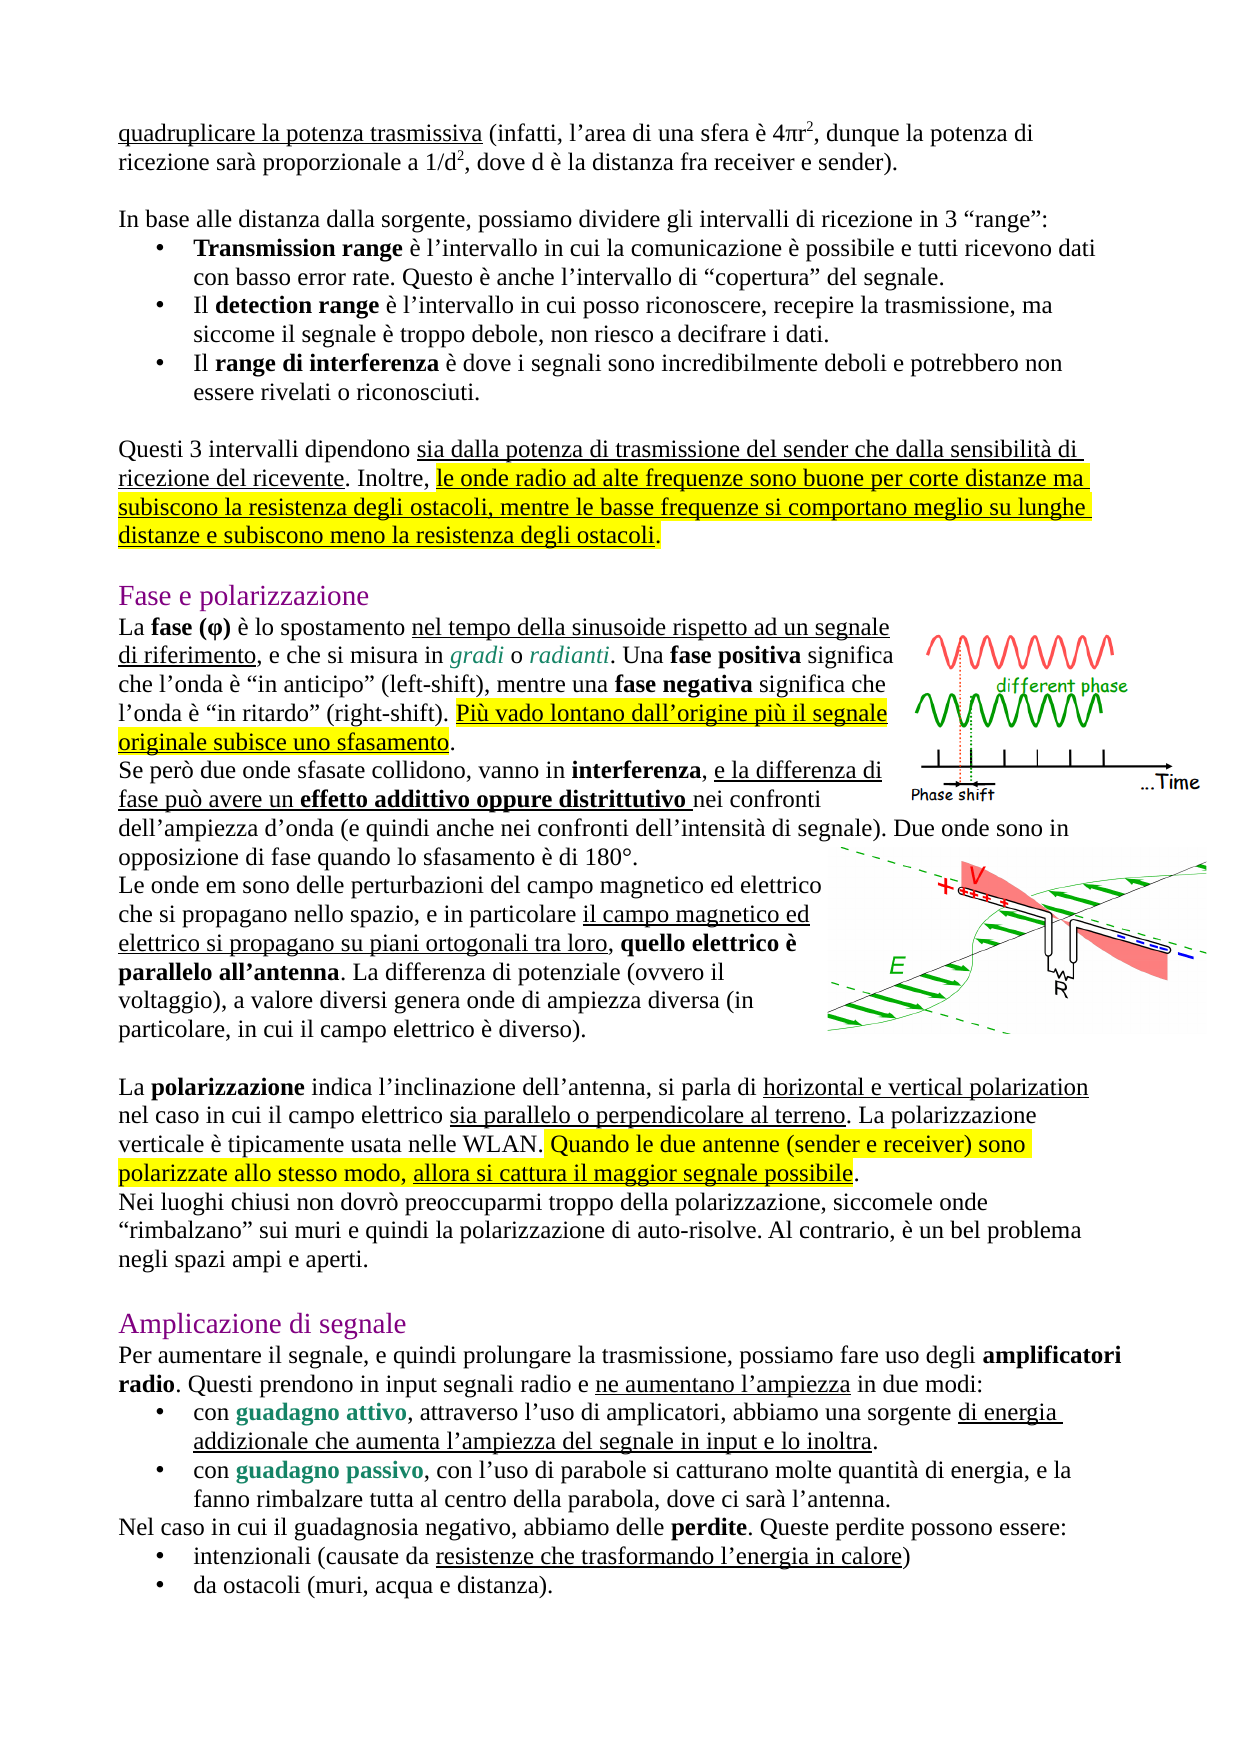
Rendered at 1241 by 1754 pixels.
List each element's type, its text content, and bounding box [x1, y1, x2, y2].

list con guadagno passivo, con l’uso di parabole si catturano molte quantità di energia, e la fanno rimbalzare tutta al centro della parabola, dove ci sarà l’antenna. [156, 1455, 1122, 1512]
text Nei luoghi chiusi non dovrò preoccuparmi troppo della polarizzazione, siccomele onde “rimbalzano” sui muri e quindi la polarizzazione di auto-risolve. Al contrario, è un bel problema negli spazi ampi e aperti. [118, 1187, 1122, 1273]
text Le onde em sono delle perturbazioni del campo magnetico ed elettrico che si propagano nello spazio, e in particolare il campo magnetico ed elettrico si propagano su piani ortogonali tra loro, quello elettrico è parallelo all’antenna. La differenza di potenziale (ovvero il voltaggio), a valore diversi genera onde di ampiezza diversa (in particolare, in cui il campo elettrico è diverso). [118, 870, 1122, 1043]
list Il range di interferenza è dove i segnali sono incredibilmente deboli e potrebbero non essere rivelati o riconosciuti. [156, 348, 1122, 406]
text Se però due onde sfasate collidono, vanno in interferenza, e la differenza di fase può avere un effetto addittivo oppure distrittutivo nei confronti dell’ampiezza d’onda (e quindi anche nei confronti dell’intensità di segnale). Due onde sono in opposizione di fase quando lo sfasamento è di 180°. [118, 755, 1122, 870]
text Amplicazione di segnale [118, 1306, 1122, 1340]
list intenzionali (causate da resistenze che trasformando l’energia in calore) [156, 1541, 1122, 1570]
picture [827, 847, 1207, 1034]
list da ostacoli (muri, acqua e distanza). [156, 1570, 1122, 1599]
list con guadagno attivo, attraverso l’uso di amplicatori, abbiamo una sorgente di energia addizionale che aumenta l’ampiezza del segnale in input e lo inoltra. [156, 1397, 1122, 1455]
text quadruplicare la potenza trasmissiva (infatti, l’area di una sfera è 4πr2, dunque la potenza di ricezione sarà proporzionale a 1/d2, dove d è la distanza fra receiver e sender). [118, 118, 1122, 176]
text In base alle distanza dalla sorgente, possiamo dividere gli intervalli di ricezione in 3 “range”: [118, 204, 1122, 233]
picture [911, 628, 1203, 808]
list Il detection range è l’intervallo in cui posso riconoscere, recepire la trasmissione, ma siccome il segnale è troppo debole, non riesco a decifrare i dati. [156, 291, 1122, 348]
text La fase (φ) è lo spostamento nel tempo della sinusoide rispetto ad un segnale di riferimento, e che si misura in gradi o radianti. Una fase positiva significa che l’onda è “in anticipo” (left-shift), mentre una fase negativa significa che l’onda è “in ritardo” (right-shift). Più vado lontano dall’origine più il segnale originale subisce uno sfasamento. [118, 612, 1122, 755]
text Per aumentare il segnale, e quindi prolungare la trasmissione, possiamo fare uso degli amplificatori radio. Questi prendono in input segnali radio e ne aumentano l’ampiezza in due modi: [118, 1340, 1122, 1397]
list Transmission range è l’intervallo in cui la comunicazione è possibile e tutti ricevono dati con basso error rate. Questo è anche l’intervallo di “copertura” del segnale. [156, 233, 1122, 291]
text La polarizzazione indica l’inclinazione dell’antenna, si parla di horizontal e vertical polarization nel caso in cui il campo elettrico sia parallelo o perpendicolare al terreno. La polarizzazione verticale è tipicamente usata nelle WLAN. Quando le due antenne (sender e receiver) sono polarizzate allo stesso modo, allora si cattura il maggior segnale possibile. [118, 1072, 1122, 1187]
text Nel caso in cui il guadagnosia negativo, abbiamo delle perdite. Queste perdite possono essere: [118, 1512, 1122, 1541]
text Fase e polarizzazione [118, 578, 1122, 612]
text Questi 3 intervalli dipendono sia dalla potenza di trasmissione del sender che dalla sensibilità di ricezione del ricevente. Inoltre, le onde radio ad alte frequenze sono buone per corte distanze ma subiscono la resistenza degli ostacoli, mentre le basse frequenze si comportano meglio su lunghe distanze e subiscono meno la resistenza degli ostacoli. [118, 434, 1122, 549]
